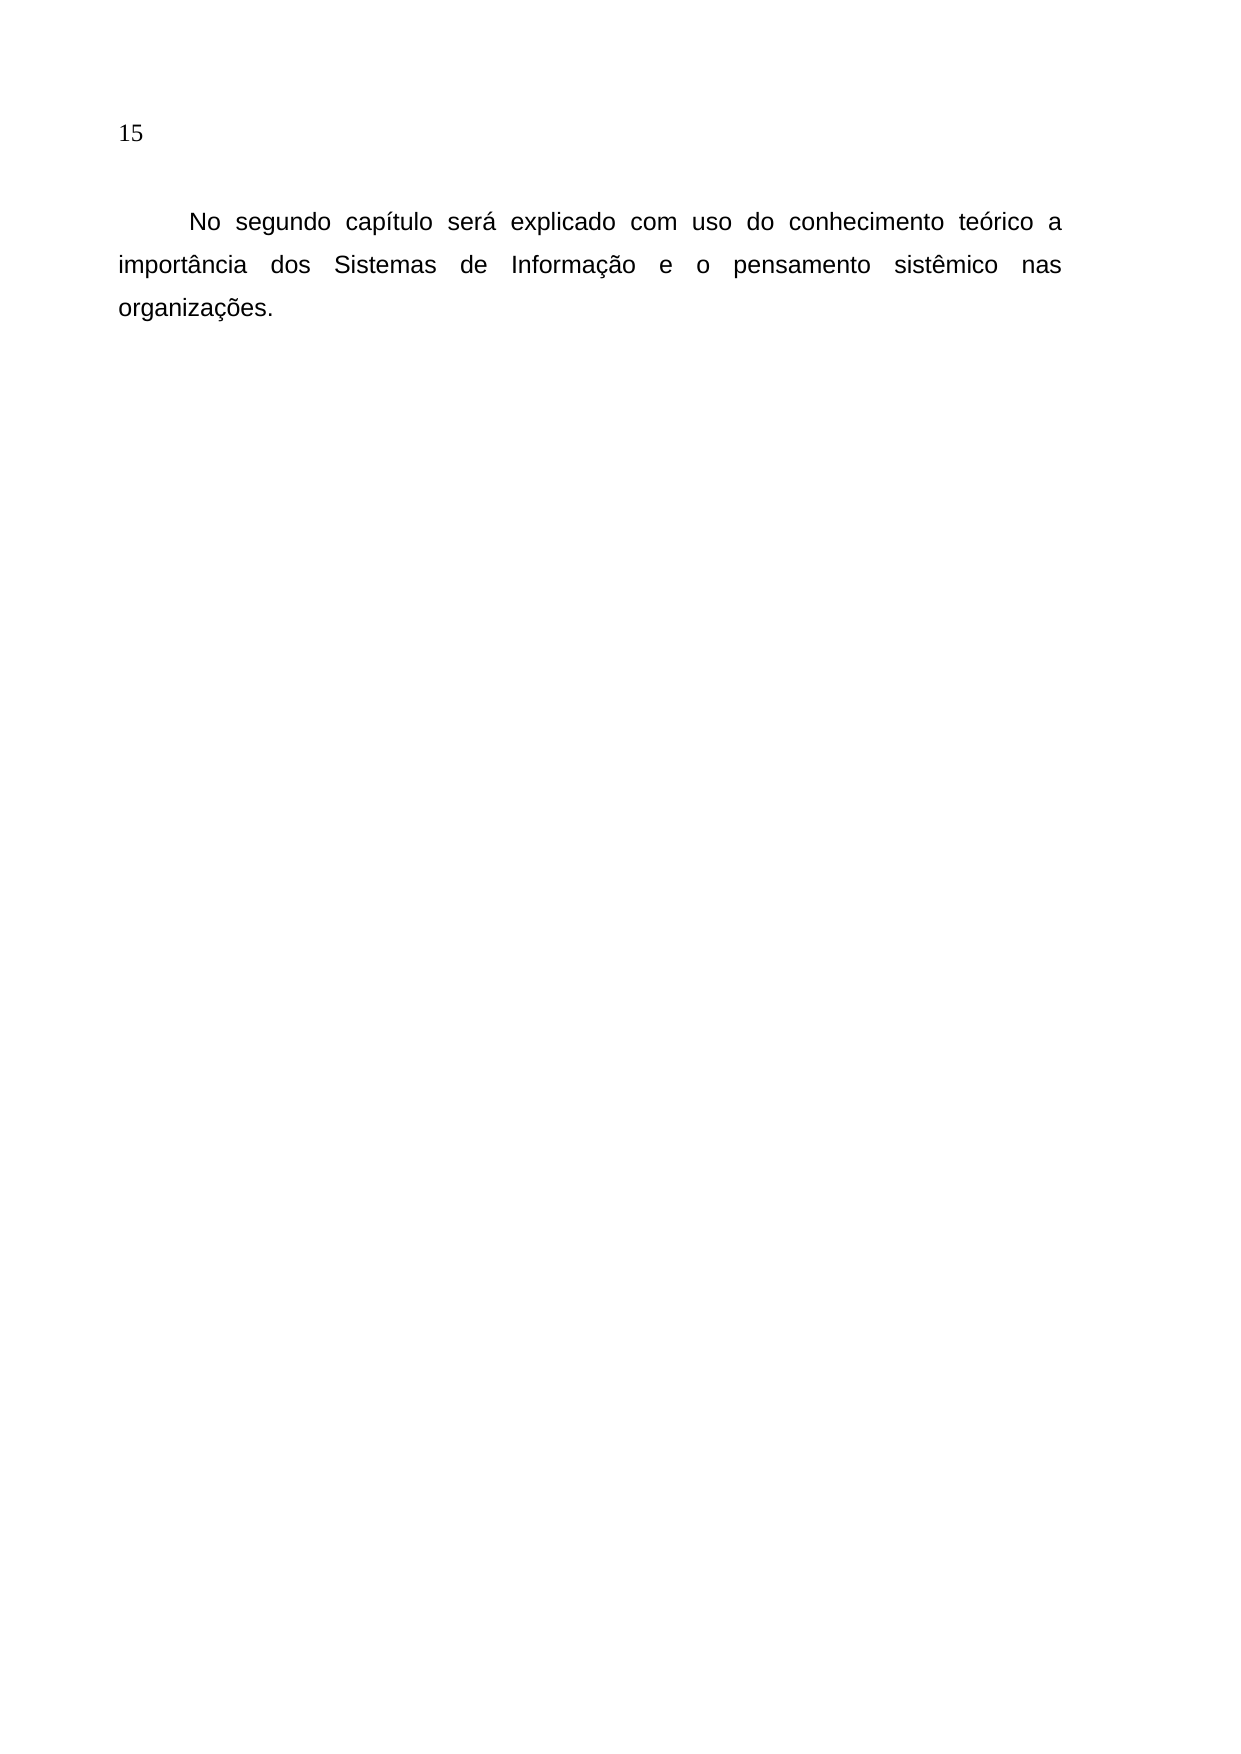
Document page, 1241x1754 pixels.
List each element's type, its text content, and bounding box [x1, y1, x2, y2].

text No segundo capítulo será explicado com uso do conhecimento teórico a importância dos Sistemas de Informação e o pensamento sistêmico nas organizações. [118, 207, 1063, 322]
